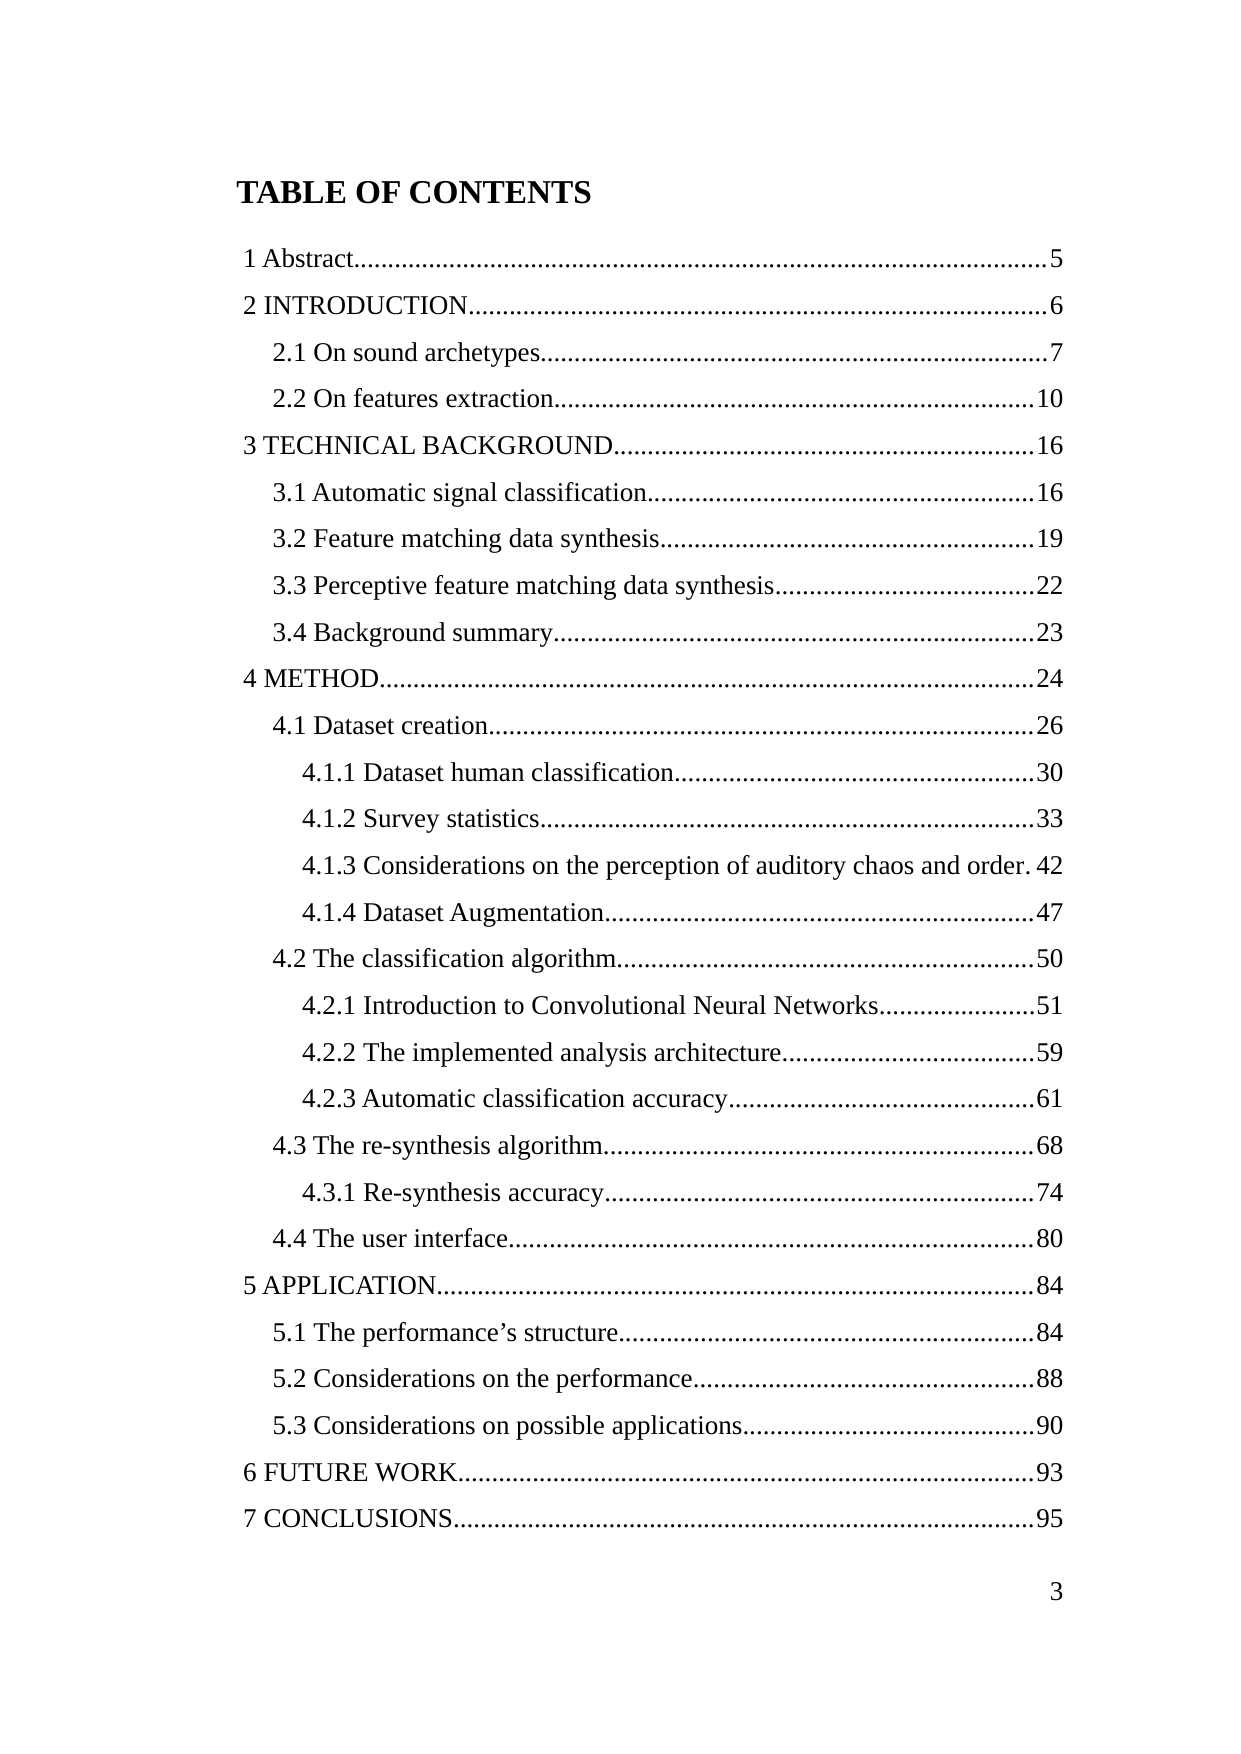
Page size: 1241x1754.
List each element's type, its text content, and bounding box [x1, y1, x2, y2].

text 4.2 The classification algorithm 50 [266, 943, 1063, 974]
text 3.1 Automatic signal classification 16 [266, 476, 1063, 507]
text 5.3 Considerations on possible applications 90 [266, 1409, 1063, 1440]
text 4.1.4 Dataset Augmentation 47 [295, 896, 1063, 927]
text 5.2 Considerations on the performance 88 [266, 1363, 1063, 1394]
subtitle TABLE OF CONTENTS [236, 173, 1063, 211]
text 3.4 Background summary 23 [266, 616, 1063, 647]
text 3 TECHNICAL BACKGROUND 16 [236, 429, 1063, 460]
text 1 Abstract 5 [236, 243, 1063, 274]
text 3.3 Perceptive feature matching data synthesis 22 [266, 569, 1063, 600]
text 4 METHOD 24 [236, 663, 1063, 694]
text 4.1.2 Survey statistics 33 [295, 803, 1063, 834]
text 2.2 On features extraction 10 [266, 383, 1063, 414]
text 5.1 The performance’s structure 84 [266, 1316, 1063, 1347]
text 4.2.2 The implemented analysis architecture 59 [295, 1036, 1063, 1067]
text 4.1.1 Dataset human classification 30 [295, 756, 1063, 787]
text 7 CONCLUSIONS 95 [236, 1503, 1063, 1534]
text 4.4 The user interface 80 [266, 1223, 1063, 1254]
text 4.1 Dataset creation 26 [266, 709, 1063, 740]
text 4.3 The re-synthesis algorithm 68 [266, 1129, 1063, 1160]
text 4.3.1 Re-synthesis accuracy 74 [295, 1176, 1063, 1207]
text 2.1 On sound archetypes 7 [266, 336, 1063, 367]
text 6 FUTURE WORK 93 [236, 1456, 1063, 1487]
text 4.2.3 Automatic classification accuracy 61 [295, 1083, 1063, 1114]
text 3.2 Feature matching data synthesis 19 [266, 523, 1063, 554]
text 4.2.1 Introduction to Convolutional Neural Networks 51 [295, 989, 1063, 1020]
text 5 APPLICATION 84 [236, 1269, 1063, 1300]
text 4.1.3 Considerations on the perception of auditory chaos and order 42 [295, 849, 1063, 880]
text 2 INTRODUCTION 6 [236, 289, 1063, 320]
